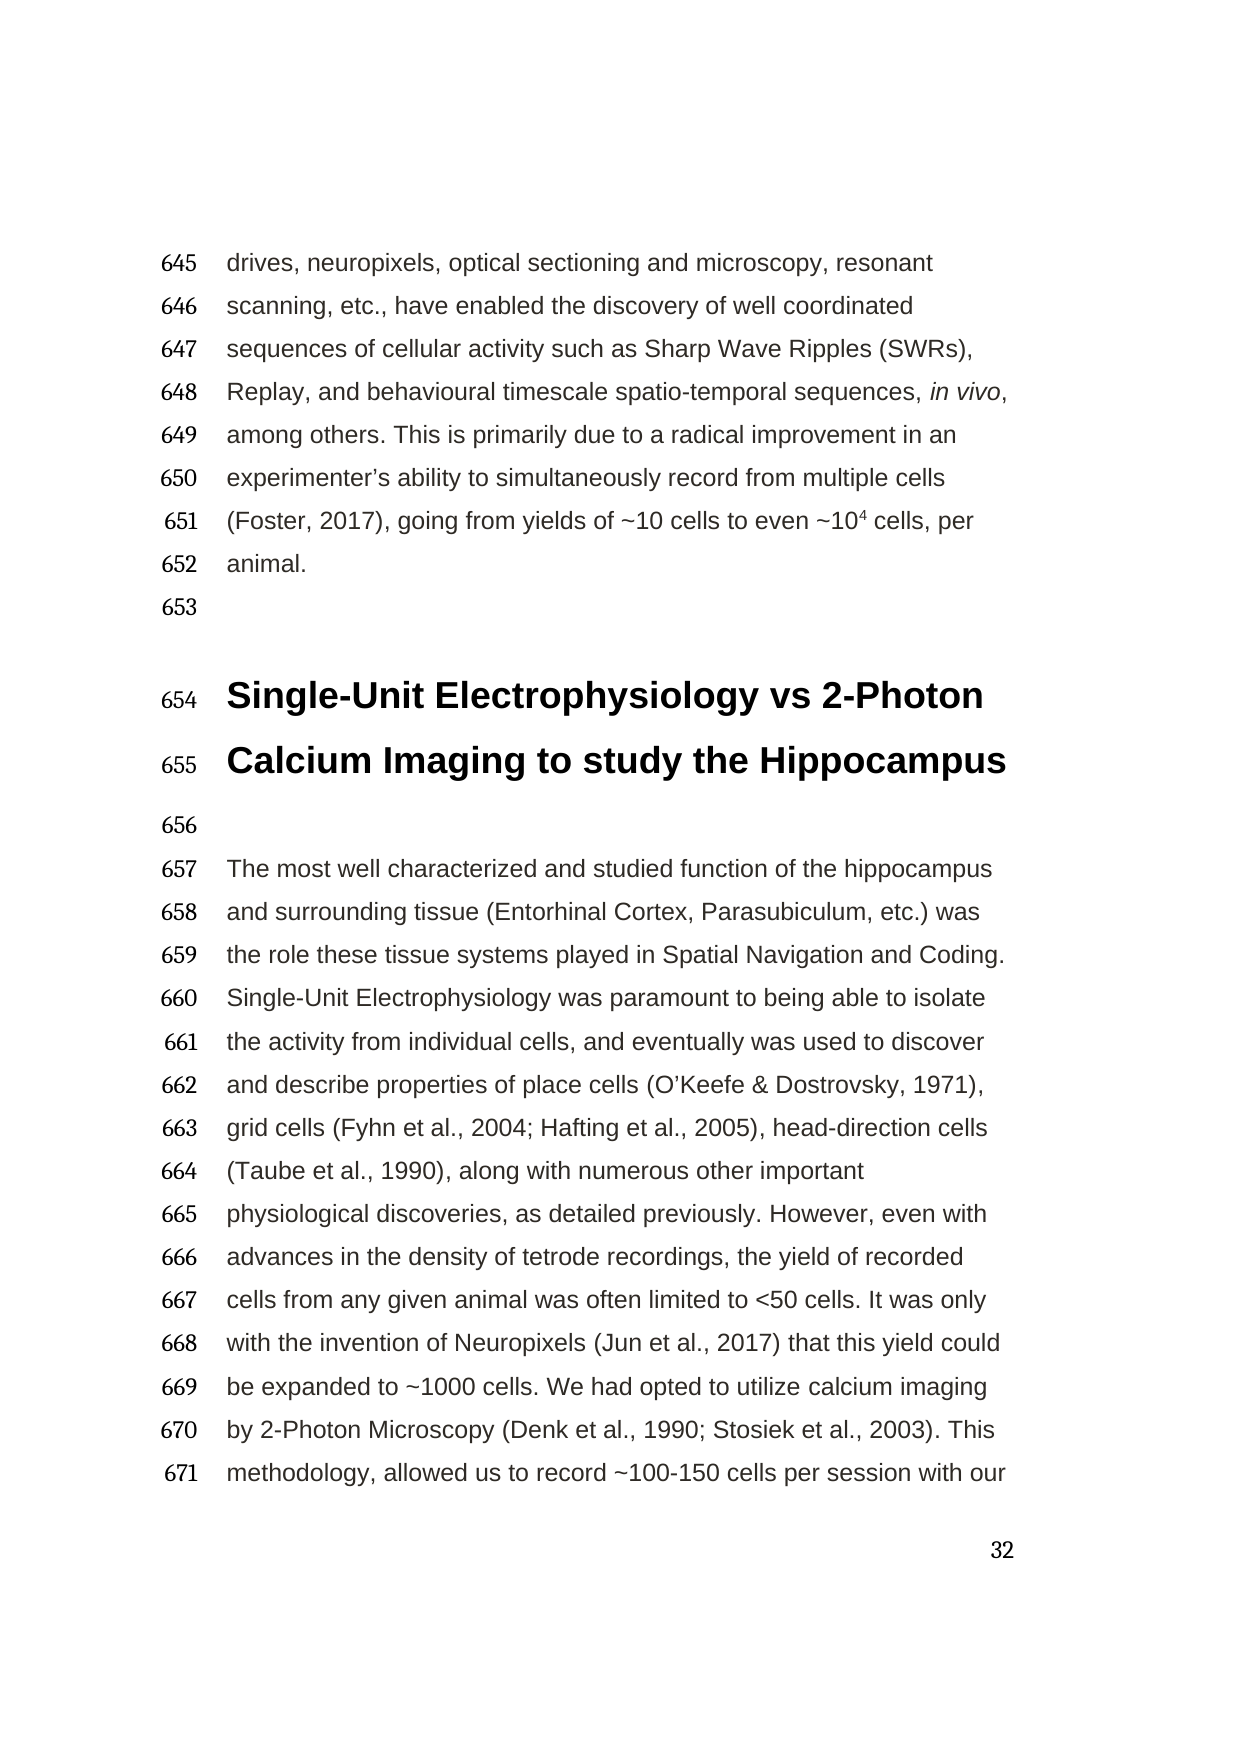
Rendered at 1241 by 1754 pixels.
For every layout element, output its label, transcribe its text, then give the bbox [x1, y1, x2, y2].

subtitle Single-Unit Electrophysiology vs 2-Photon Calcium Imaging to study the Hippocampus [226, 673, 1014, 781]
text The most well characterized and studied function of the hippocampus and surrounding tissue (Entorhinal Cortex, Parasubiculum, etc.) was the role these tissue systems played in Spatial Navigation and Coding. Single-Unit Electrophysiology was paramount to being able to isolate the activity from individual cells, and eventually was used to discover and describe properties of place cells (O’Keefe & Dostrovsky, 1971)⁠, grid cells (Fyhn et al., 2004; Hafting et al., 2005)⁠, head-direction cells (Taube et al., 1990)⁠, along with numerous other important physiological discoveries, as detailed previously. However, even with advances in the density of tetrode recordings, the yield of recorded cells from any given animal was often limited to <50 cells. It was only with the invention of Neuropixels (Jun et al., 2017) that this yield could be expanded to ~1000 cells. We had opted to utilize calcium imaging by 2-Photon Microscopy (Denk et al., 1990; Stosiek et al., 2003)⁠. This methodology, allowed us to record ~100-150 cells per session with our [226, 854, 1014, 1487]
text drives, neuropixels, optical sectioning and microscopy, resonant scanning, etc., have enabled the discovery of well coordinated sequences of cellular activity such as Sharp Wave Ripples (SWRs), Replay, and behavioural timescale spatio-temporal sequences, in vivo, among others. This is primarily due to a radical improvement in an experimenter’s ability to simultaneously record from multiple cells (Foster, 2017)⁠, going from yields of ~10 cells to even ~104 cells, per animal. [226, 248, 1014, 578]
